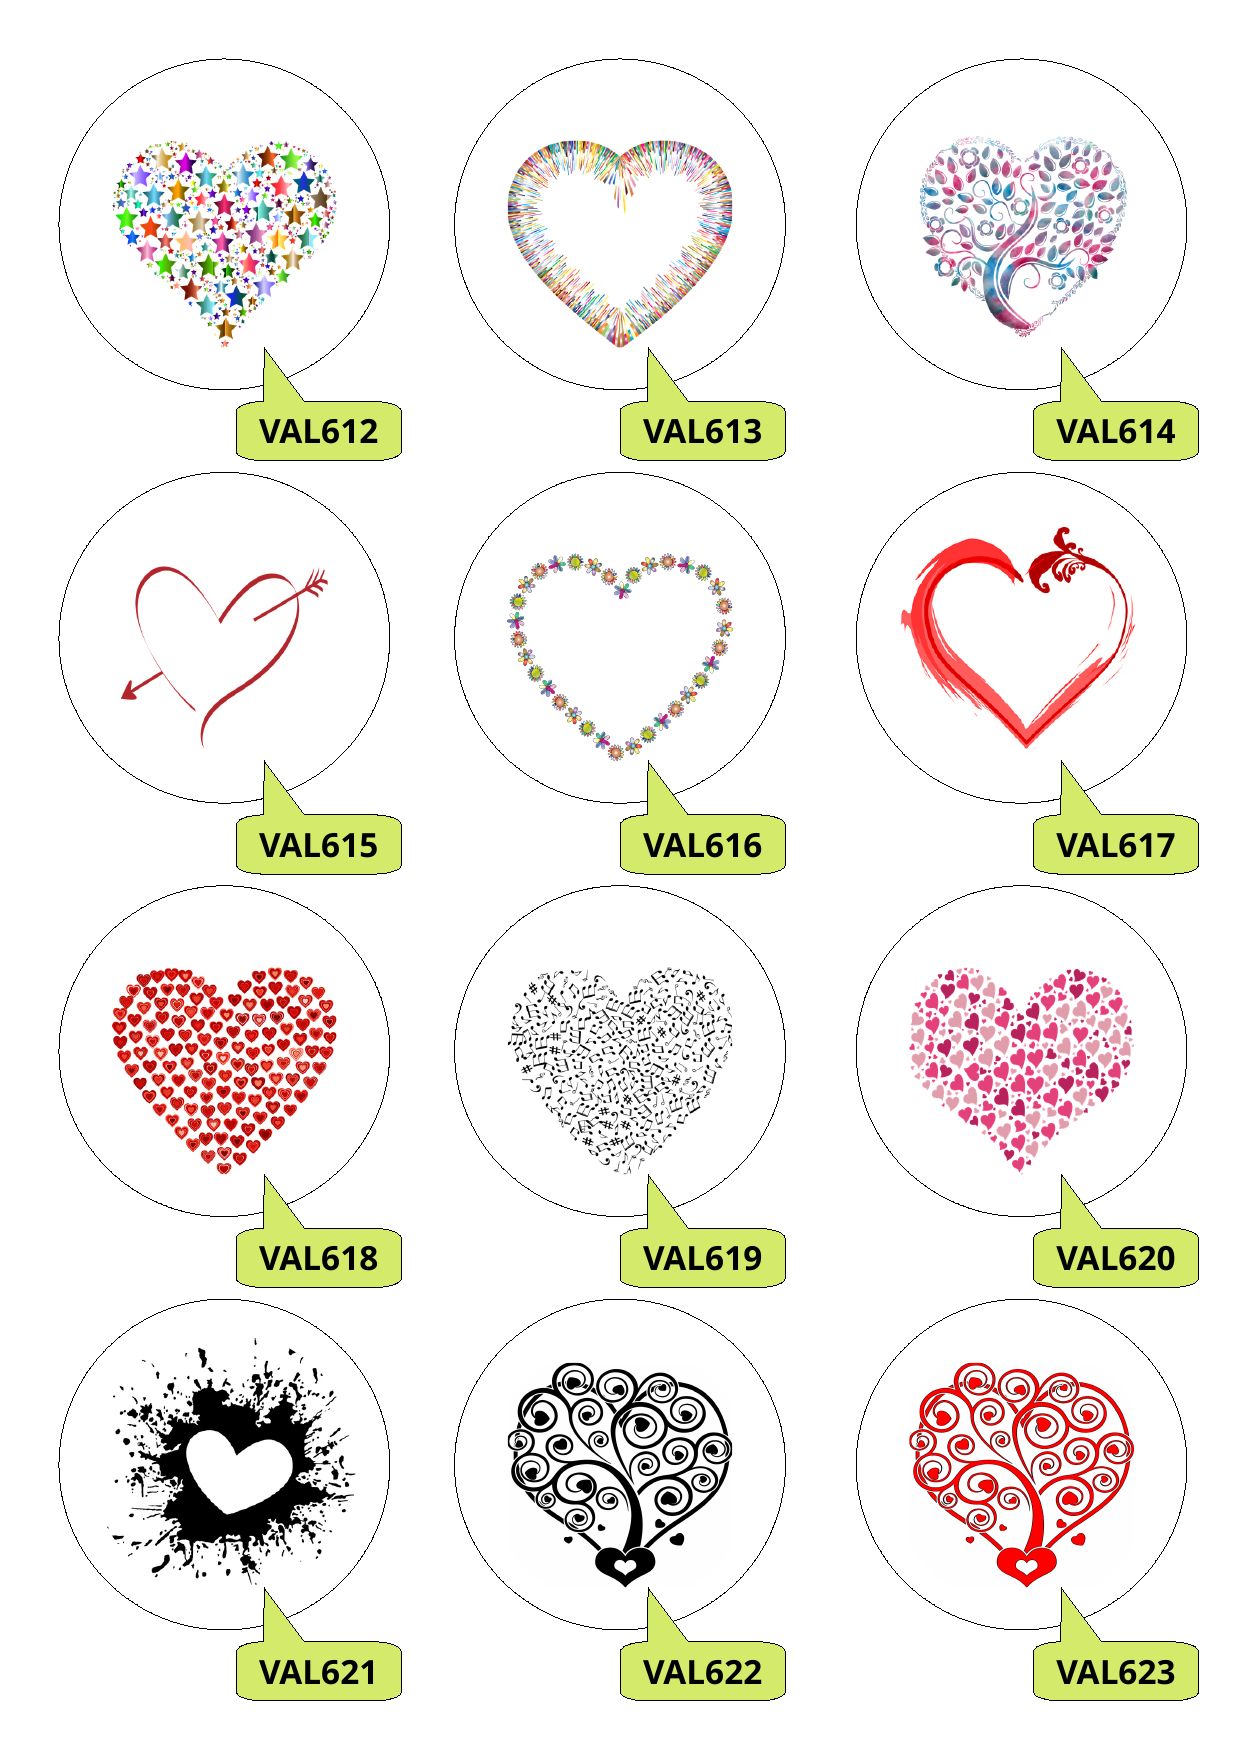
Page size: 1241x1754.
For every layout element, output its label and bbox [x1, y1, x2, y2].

picture [507, 553, 733, 761]
